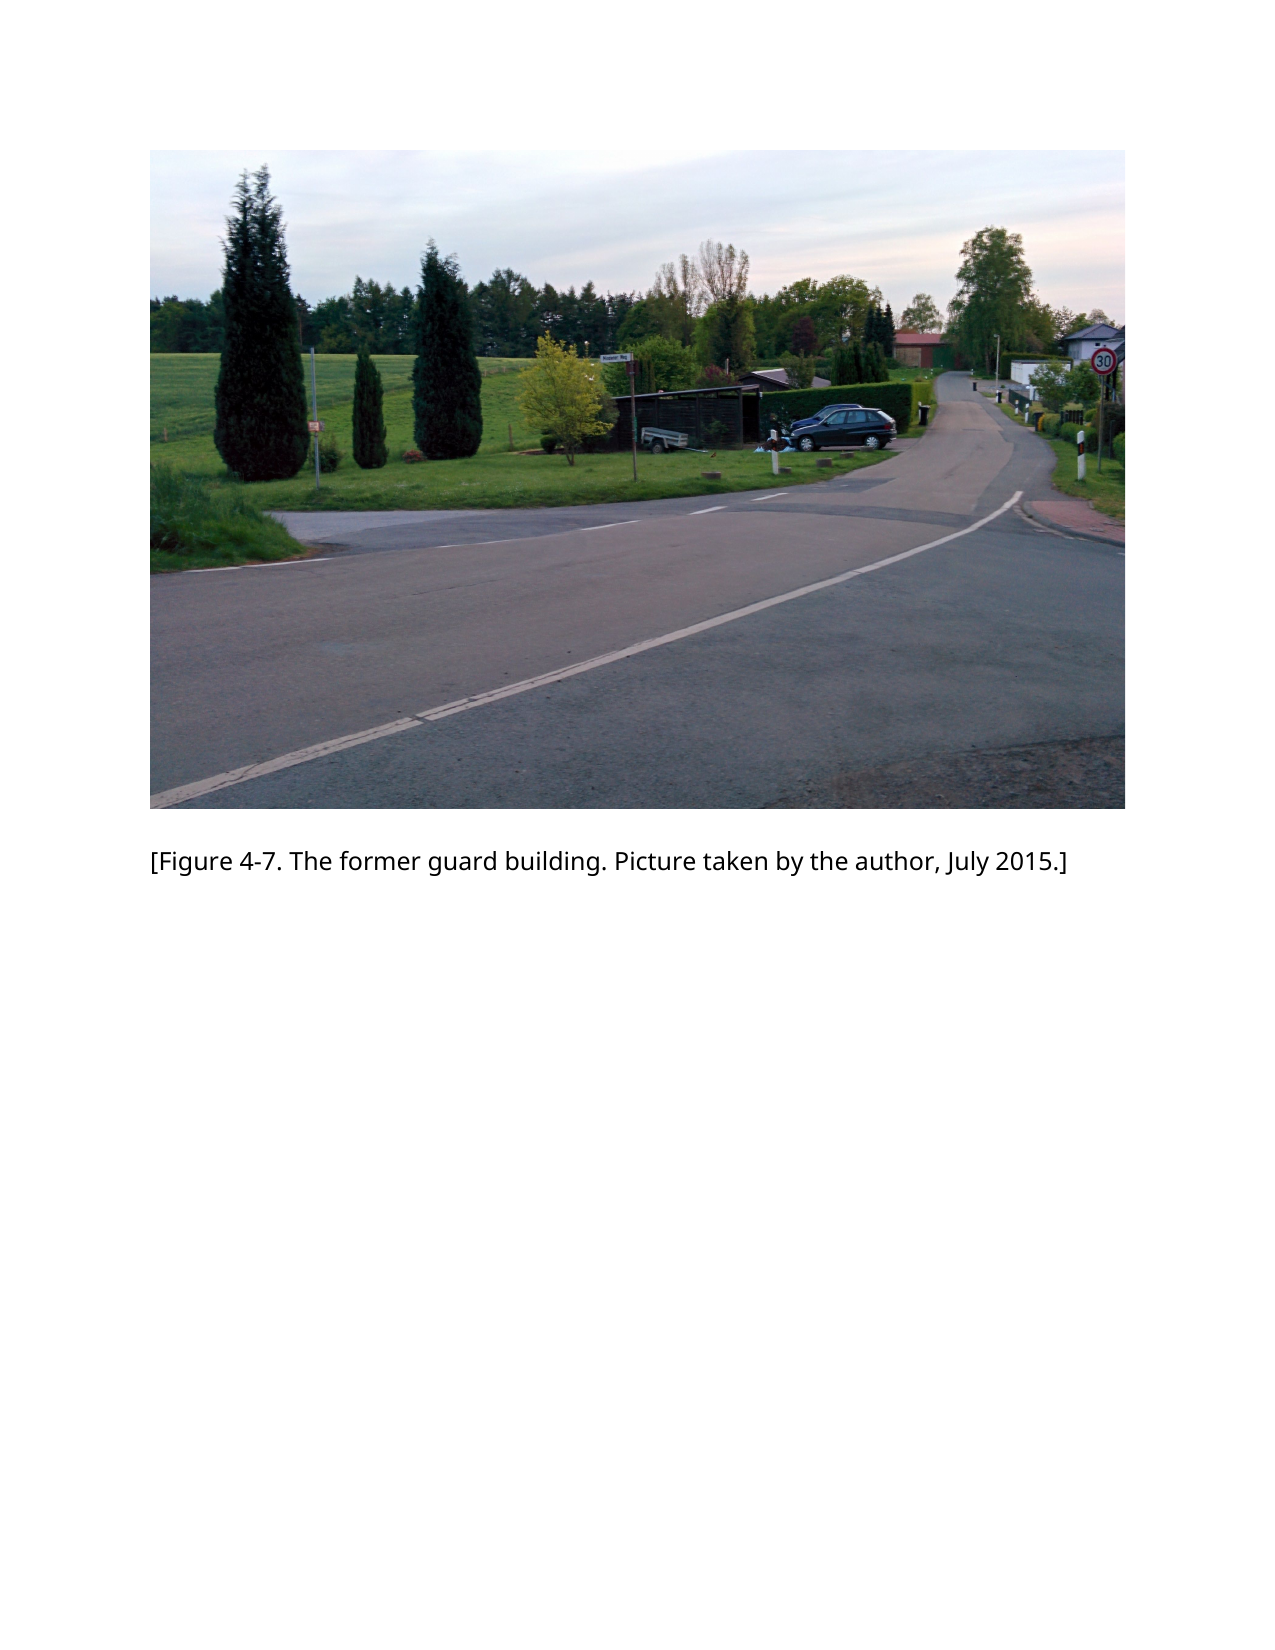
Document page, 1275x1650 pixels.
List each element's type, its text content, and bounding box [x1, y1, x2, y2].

picture [150, 150, 1125, 809]
text [Figure 4-7. The former guard building. Picture taken by the author, July 2015.] [150, 843, 1125, 877]
